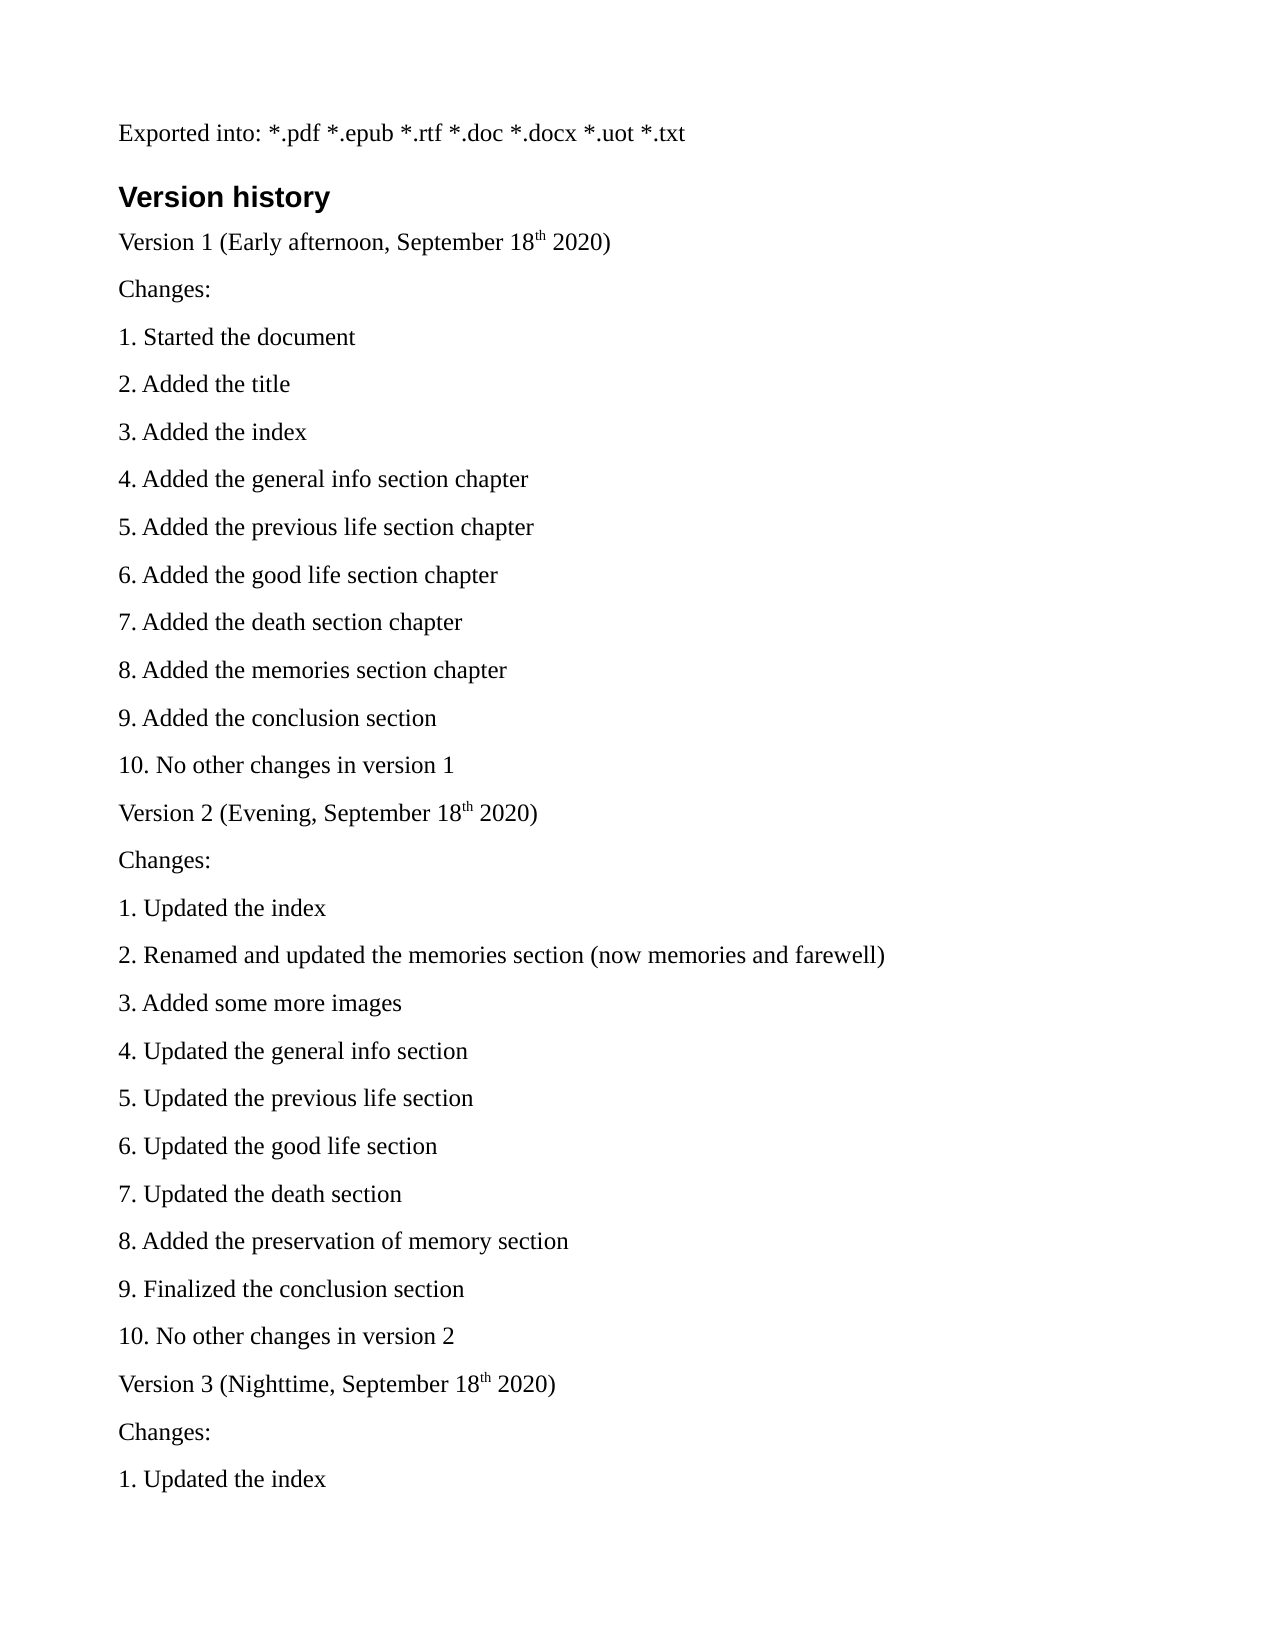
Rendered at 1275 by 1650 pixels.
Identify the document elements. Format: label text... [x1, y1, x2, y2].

text 5. Updated the previous life section [118, 1083, 1157, 1112]
text Changes: [118, 845, 1157, 874]
text 8. Added the preservation of memory section [118, 1226, 1157, 1255]
text Exported into: *.pdf *.epub *.rtf *.doc *.docx *.uot *.txt [118, 118, 1157, 147]
text 4. Added the general info section chapter [118, 464, 1157, 493]
text Changes: [118, 1417, 1157, 1445]
text 3. Added the index [118, 417, 1157, 446]
text 2. Added the title [118, 369, 1157, 398]
text Version 3 (Nighttime, September 18th 2020) [118, 1369, 1157, 1398]
text 7. Updated the death section [118, 1179, 1157, 1207]
text 1. Updated the index [118, 1464, 1157, 1493]
text Version 2 (Evening, September 18th 2020) [118, 798, 1157, 827]
text 1. Started the document [118, 322, 1157, 351]
text 8. Added the memories section chapter [118, 655, 1157, 684]
text Version 1 (Early afternoon, September 18th 2020) [118, 227, 1157, 255]
text Changes: [118, 274, 1157, 303]
text 10. No other changes in version 2 [118, 1321, 1157, 1350]
text 5. Added the previous life section chapter [118, 512, 1157, 541]
text 9. Finalized the conclusion section [118, 1274, 1157, 1303]
subtitle Version history [118, 180, 1157, 214]
text 3. Added some more images [118, 988, 1157, 1017]
text 6. Added the good life section chapter [118, 560, 1157, 588]
text 9. Added the conclusion section [118, 703, 1157, 731]
text 7. Added the death section chapter [118, 607, 1157, 636]
text 6. Updated the good life section [118, 1131, 1157, 1160]
text 1. Updated the index [118, 893, 1157, 922]
text 2. Renamed and updated the memories section (now memories and farewell) [118, 941, 1157, 969]
text 10. No other changes in version 1 [118, 750, 1157, 779]
text 4. Updated the general info section [118, 1036, 1157, 1064]
